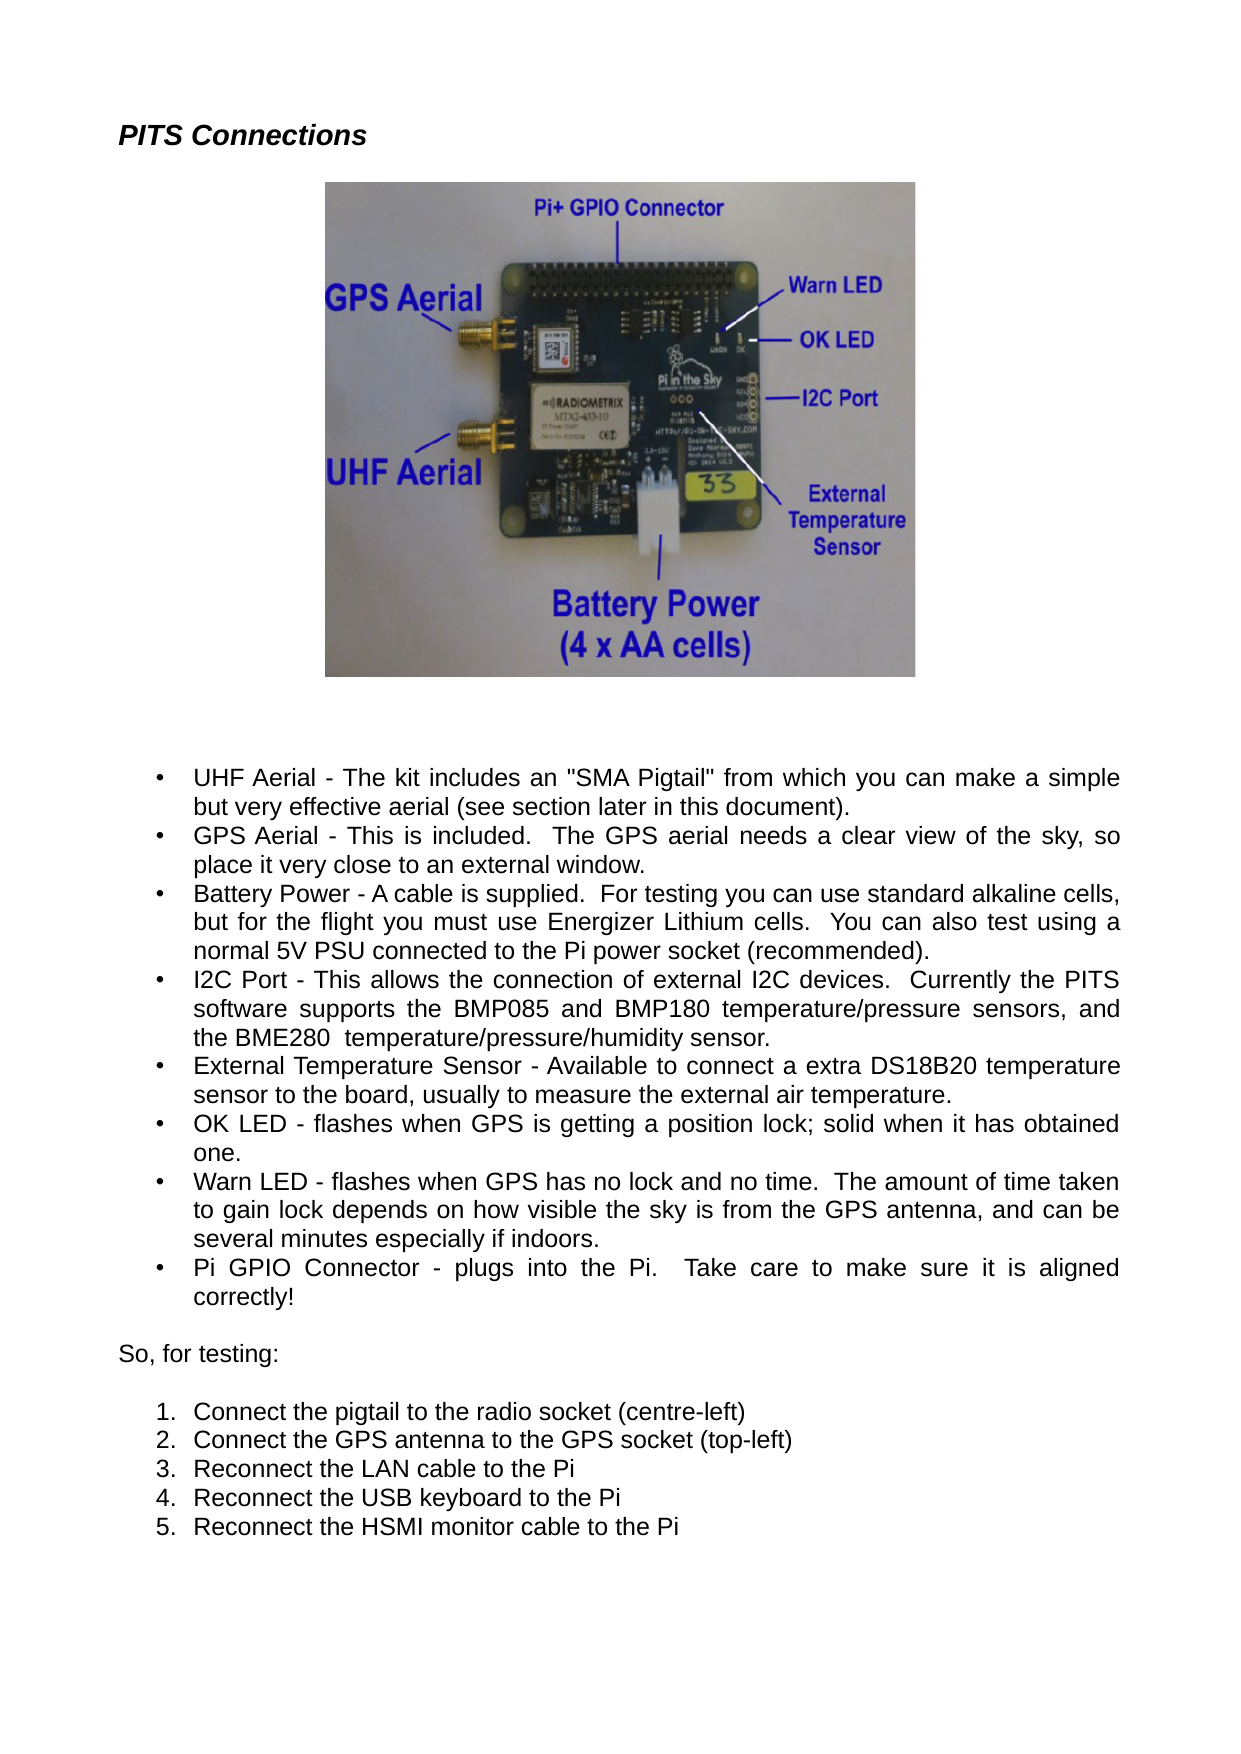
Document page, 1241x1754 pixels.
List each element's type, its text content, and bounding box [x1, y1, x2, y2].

list Reconnect the LAN cable to the Pi [156, 1454, 1122, 1483]
list Reconnect the USB keyboard to the Pi [156, 1483, 1122, 1512]
list Reconnect the HSMI monitor cable to the Pi [156, 1512, 1122, 1540]
list OK LED - flashes when GPS is getting a position lock; solid when it has obtained one. [156, 1109, 1122, 1166]
picture [325, 180, 916, 677]
list UHF Aerial - The kit includes an "SMA Pigtail" from which you can make a simple but very effective aerial (see section later in this document). [156, 763, 1122, 821]
list Pi GPIO Connector - plugs into the Pi. Take care to make sure it is aligned correctly! [156, 1253, 1122, 1310]
text So, for testing: [118, 1339, 1122, 1368]
list I2C Port - This allows the connection of external I2C devices. Currently the PITS software supports the BMP085 and BMP180 temperature/pressure sensors, and the BME280 temperature/pressure/humidity sensor. [156, 965, 1122, 1051]
list Battery Power - A cable is supplied. For testing you can use standard alkaline cells, but for the flight you must use Energizer Lithium cells. You can also test using a normal 5V PSU connected to the Pi power socket (recommended). [156, 878, 1122, 965]
list GPS Aerial - This is included. The GPS aerial needs a clear view of the sky, so place it very close to an external window. [156, 821, 1122, 878]
list Connect the GPS antenna to the GPS socket (top-left) [156, 1425, 1122, 1454]
list External Temperature Sensor - Available to connect a extra DS18B20 temperature sensor to the board, usually to measure the external air temperature. [156, 1051, 1122, 1109]
list Connect the pigtail to the radio socket (centre-left) [156, 1397, 1122, 1425]
list Warn LED - flashes when GPS has no lock and no time. The amount of time taken to gain lock depends on how visible the sky is from the GPS antenna, and can be several minutes especially if indoors. [156, 1166, 1122, 1253]
subtitle PITS Connections [118, 118, 1122, 152]
